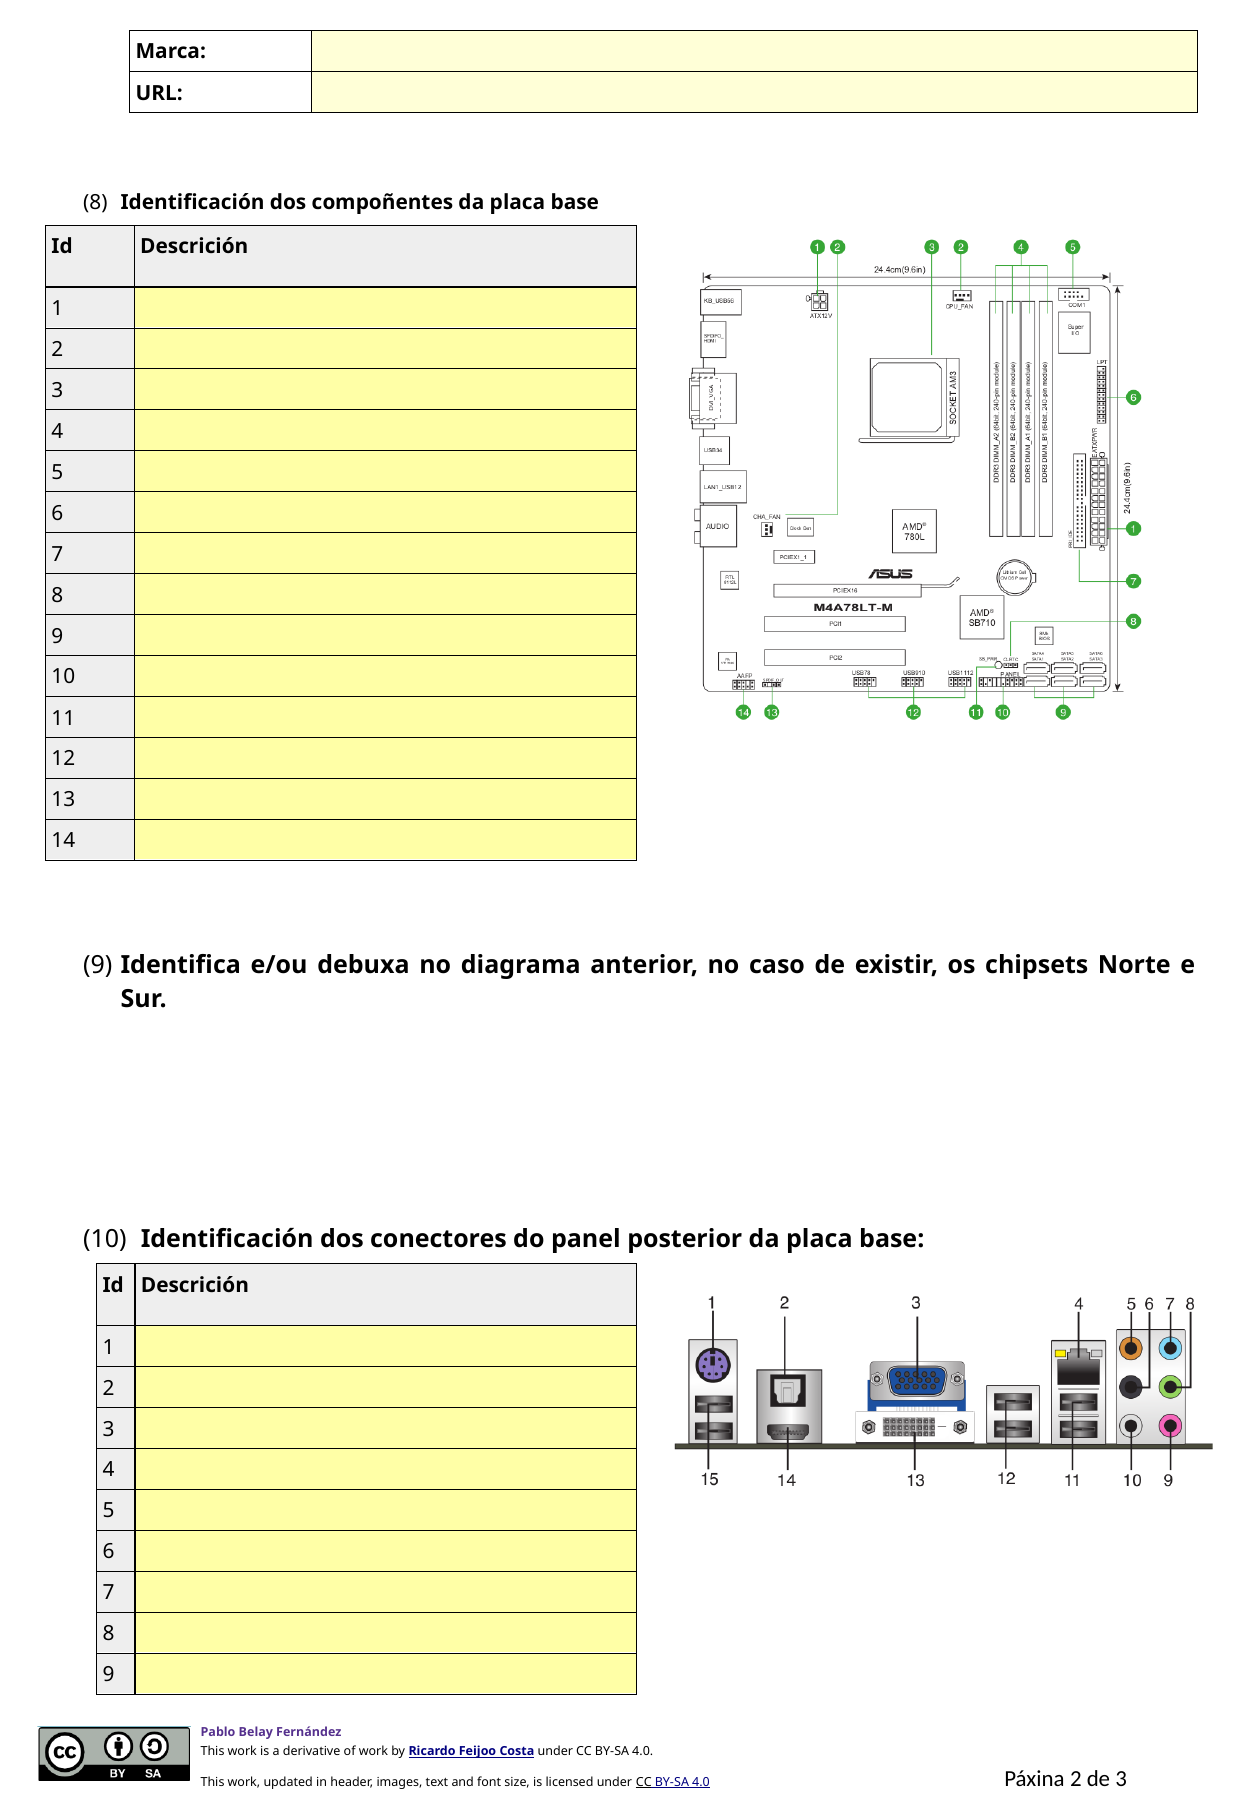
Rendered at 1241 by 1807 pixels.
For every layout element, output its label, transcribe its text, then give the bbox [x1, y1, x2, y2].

table_cell URL: [130, 72, 311, 112]
table_cell [136, 1408, 636, 1448]
list Identifica e/ou debuxa no diagrama anterior, no caso de existir, os chipsets Norte e Sur. [83, 946, 1197, 1014]
table_cell [135, 288, 636, 327]
table_header Id [46, 226, 134, 286]
table_header Descrición [135, 226, 636, 286]
table_cell 3 [97, 1408, 134, 1448]
table_cell 6 [46, 492, 134, 532]
list Identificación dos conectores do panel posterior da placa base: [83, 1220, 1197, 1254]
table_cell 9 [97, 1654, 134, 1693]
table_cell 10 [46, 656, 134, 696]
table_cell [136, 1613, 636, 1652]
table_cell [135, 533, 636, 573]
table_cell 1 [97, 1326, 134, 1366]
table_cell [136, 1326, 636, 1366]
table_cell [136, 1490, 636, 1530]
table_cell [135, 329, 636, 368]
list Identificación dos compoñentes da placa base [83, 187, 1197, 216]
picture [37, 1725, 191, 1783]
table_cell [135, 779, 636, 819]
table_cell [135, 656, 636, 696]
table_cell [135, 492, 636, 532]
table_cell 1 [46, 288, 134, 327]
table_cell 14 [46, 820, 134, 859]
table_cell [136, 1531, 636, 1571]
table_cell 8 [97, 1613, 134, 1652]
table_cell 4 [46, 410, 134, 450]
table_cell 8 [46, 574, 134, 614]
table_cell [135, 738, 636, 778]
table_cell 7 [97, 1572, 134, 1612]
table_cell 5 [97, 1490, 134, 1530]
table_cell 6 [97, 1531, 134, 1571]
table_cell [135, 697, 636, 737]
table_cell 13 [46, 779, 134, 819]
table_cell 3 [46, 369, 134, 409]
table_cell 4 [97, 1449, 134, 1489]
table_cell [136, 1449, 636, 1489]
table_header Id [97, 1264, 134, 1325]
table_cell 9 [46, 615, 134, 655]
table_cell [135, 574, 636, 614]
table_cell 12 [46, 738, 134, 778]
table_cell [135, 410, 636, 450]
table_cell [312, 31, 1197, 71]
table_cell 5 [46, 451, 134, 491]
table_cell [136, 1654, 636, 1693]
table_cell 2 [46, 329, 134, 368]
table_cell 2 [97, 1367, 134, 1407]
table_cell 7 [46, 533, 134, 573]
table_cell [135, 820, 636, 859]
table_cell [135, 615, 636, 655]
picture [671, 233, 1162, 736]
table_cell [136, 1572, 636, 1612]
table_cell [135, 451, 636, 491]
table_cell Marca: [130, 31, 311, 71]
table_cell [136, 1367, 636, 1407]
table_cell [135, 369, 636, 409]
table_header Descrición [136, 1264, 636, 1325]
table_cell 11 [46, 697, 134, 737]
picture [660, 1279, 1213, 1492]
table_cell [312, 72, 1197, 112]
